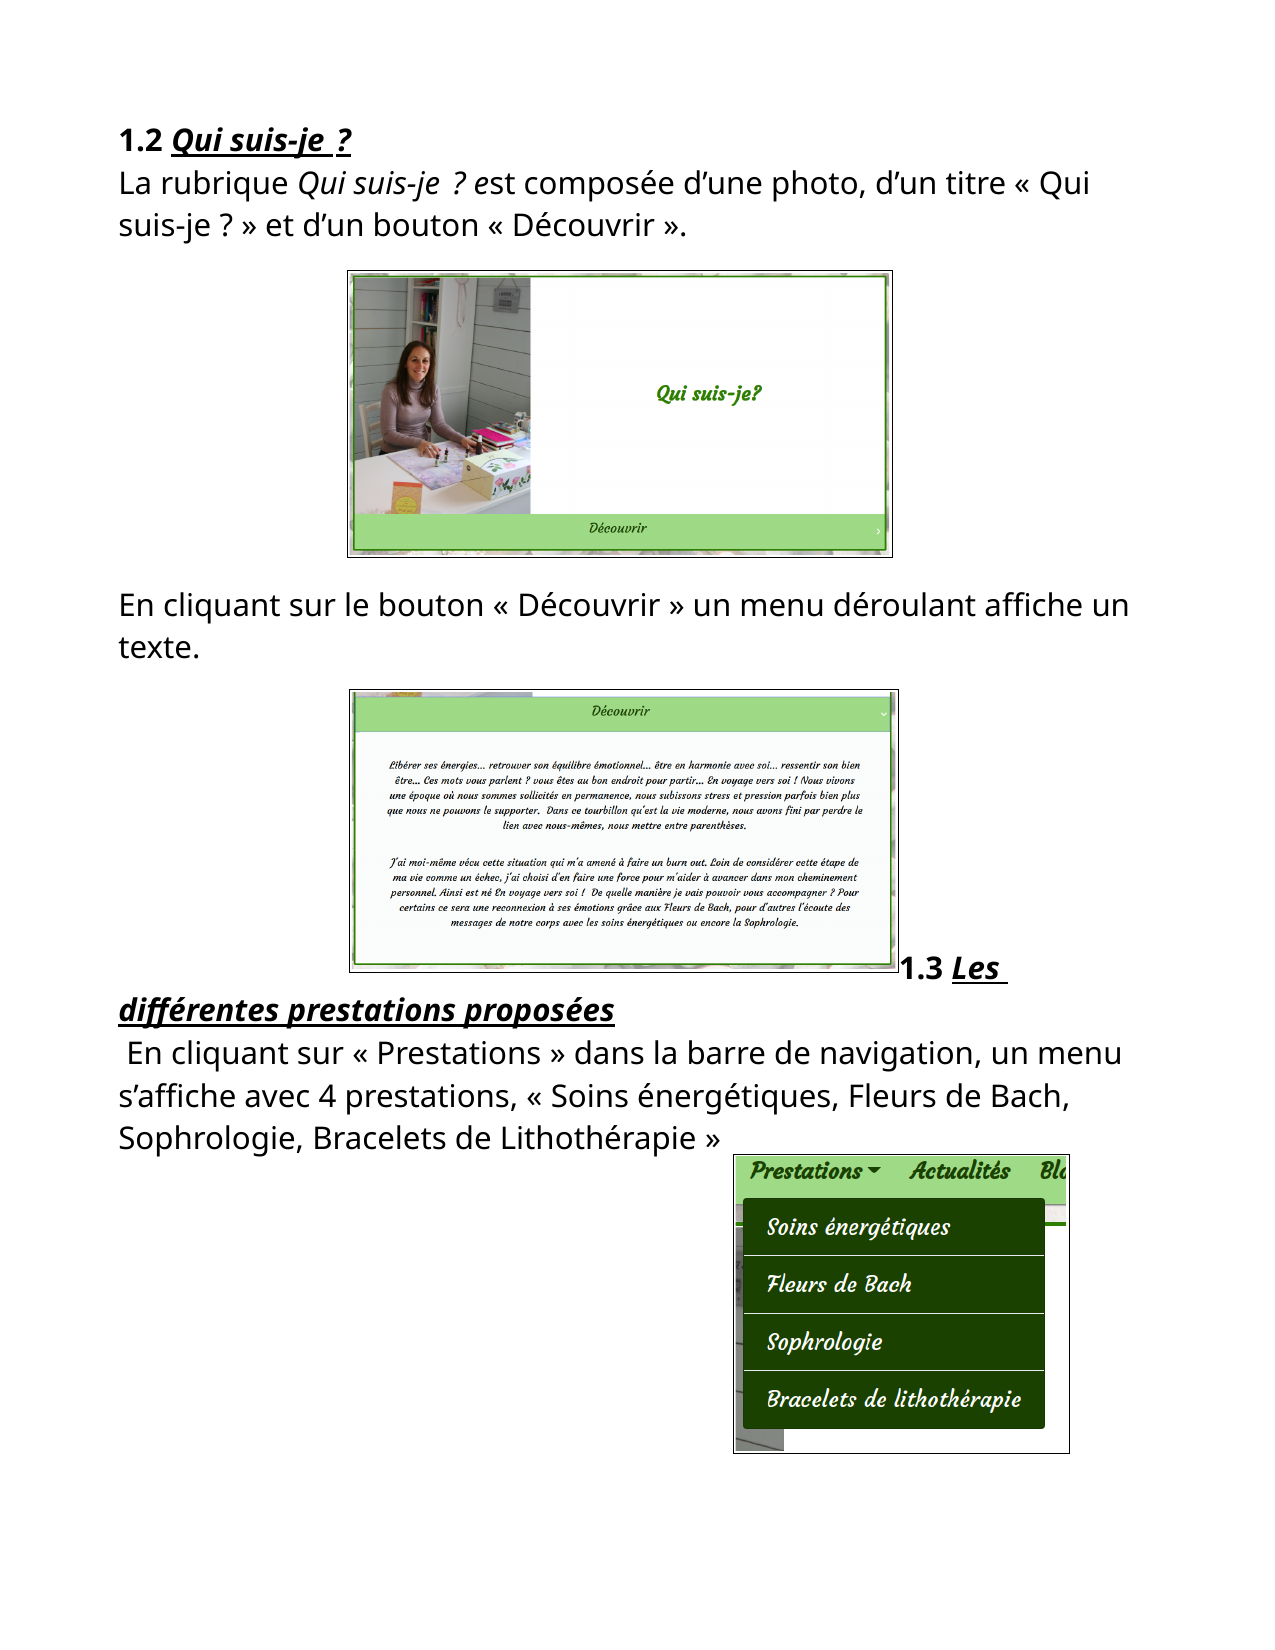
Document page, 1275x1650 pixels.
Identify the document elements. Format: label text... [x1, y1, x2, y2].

text En cliquant sur le bouton « Découvrir » un menu déroulant affiche un texte. [118, 583, 1157, 668]
picture [351, 692, 896, 969]
text [734, 1155, 1069, 1453]
text La rubrique Qui suis-je ? est composée d’une photo, d’un titre « Qui suis-je ? » et d’un bouton « Découvrir ». [118, 161, 1157, 246]
picture [349, 273, 890, 555]
text En cliquant sur « Prestations » dans la barre de navigation, un menu s’affiche avec 4 prestations, « Soins énergétiques, Fleurs de Bach, Sophrologie, Bracelets de Lithothérapie » [118, 1031, 1157, 1159]
picture [735, 1156, 1066, 1451]
text 1.2 Qui suis-je ? [118, 118, 1157, 161]
text 1.3 Les différentes prestations proposées [118, 946, 1157, 1031]
